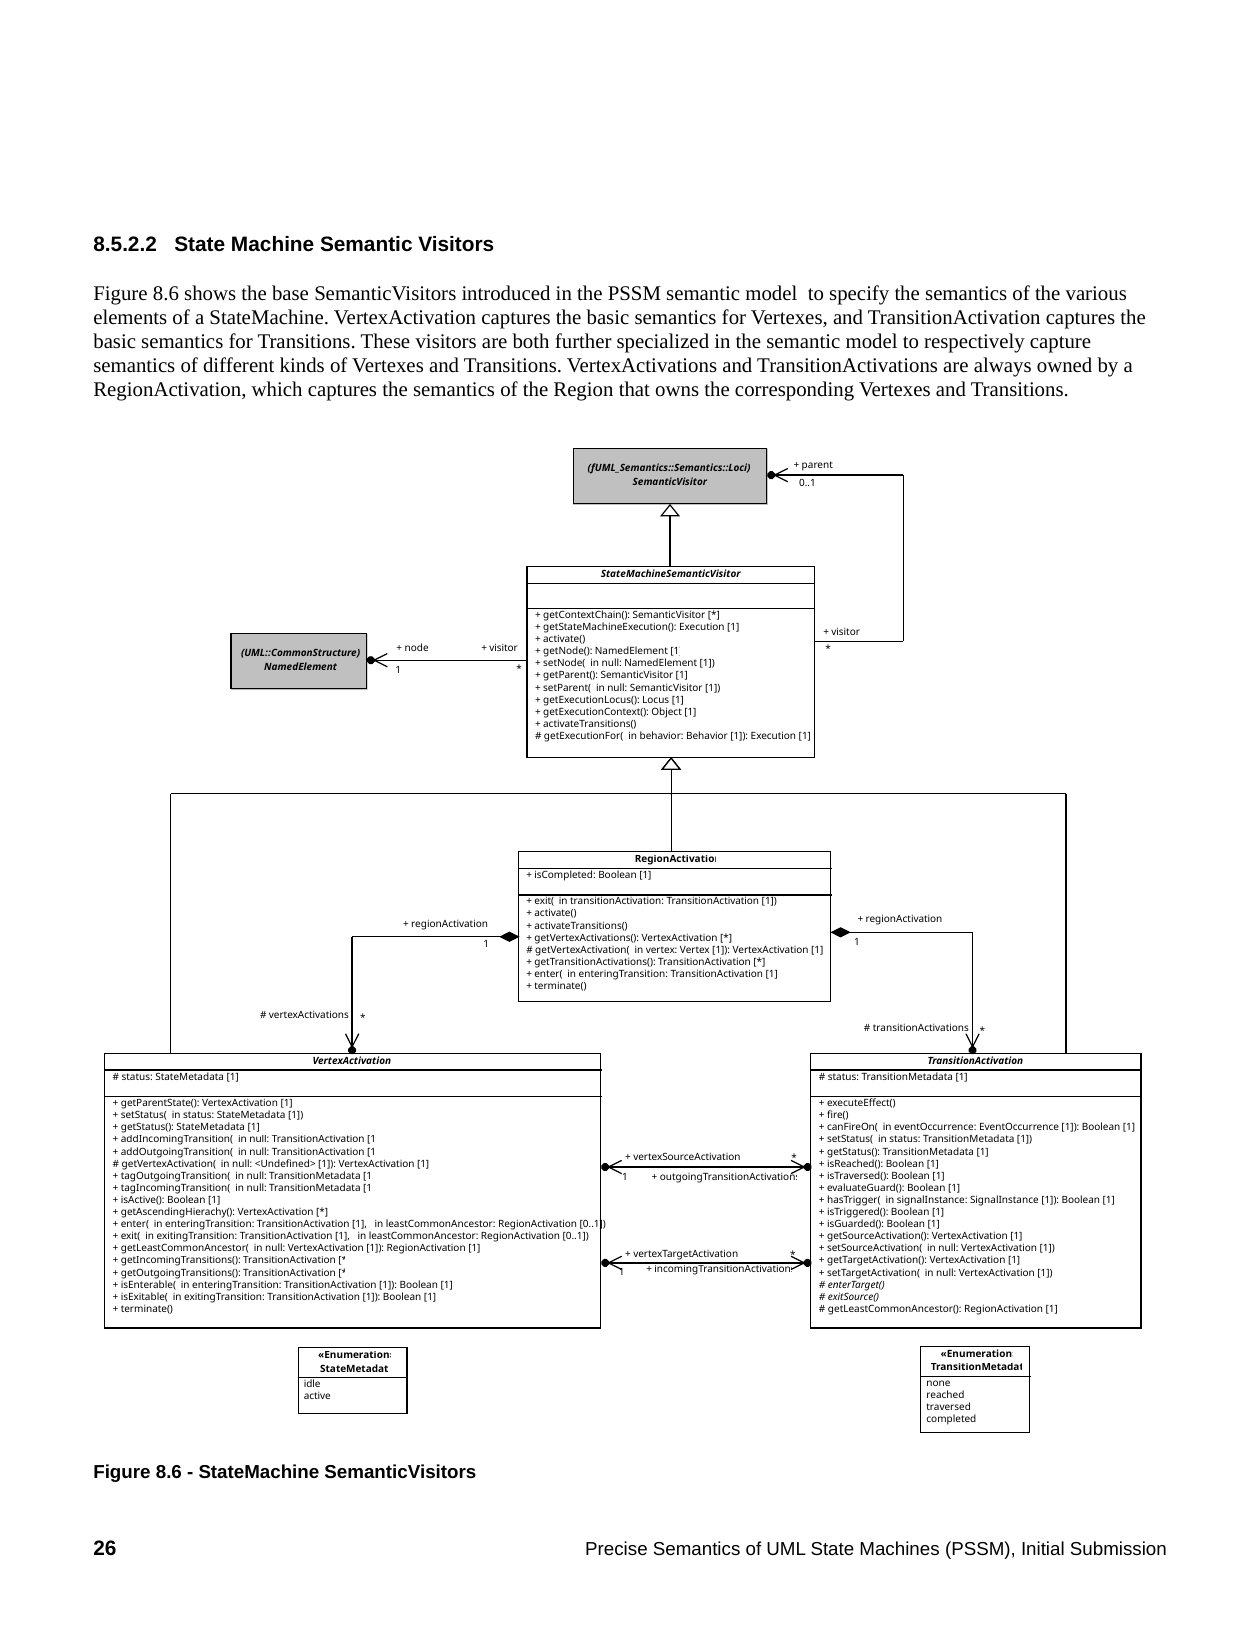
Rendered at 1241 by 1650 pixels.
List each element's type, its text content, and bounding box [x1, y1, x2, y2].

subtitle State Machine Semantic Visitors [93, 231, 1164, 256]
text Figure 8.6 - StateMachine SemanticVisitors [93, 1461, 1164, 1482]
text Figure 8.6 shows the base SemanticVisitors introduced in the PSSM semantic model to specify the semantics of the various elements of a StateMachine. VertexActivation captures the basic semantics for Vertexes, and TransitionActivation captures the basic semantics for Transitions. These visitors are both further specialized in the semantic model to respectively capture semantics of different kinds of Vertexes and Transitions. VertexActivations and TransitionActivations are always owned by a RegionActivation, which captures the semantics of the Region that owns the corresponding Vertexes and Transitions. [93, 281, 1164, 401]
